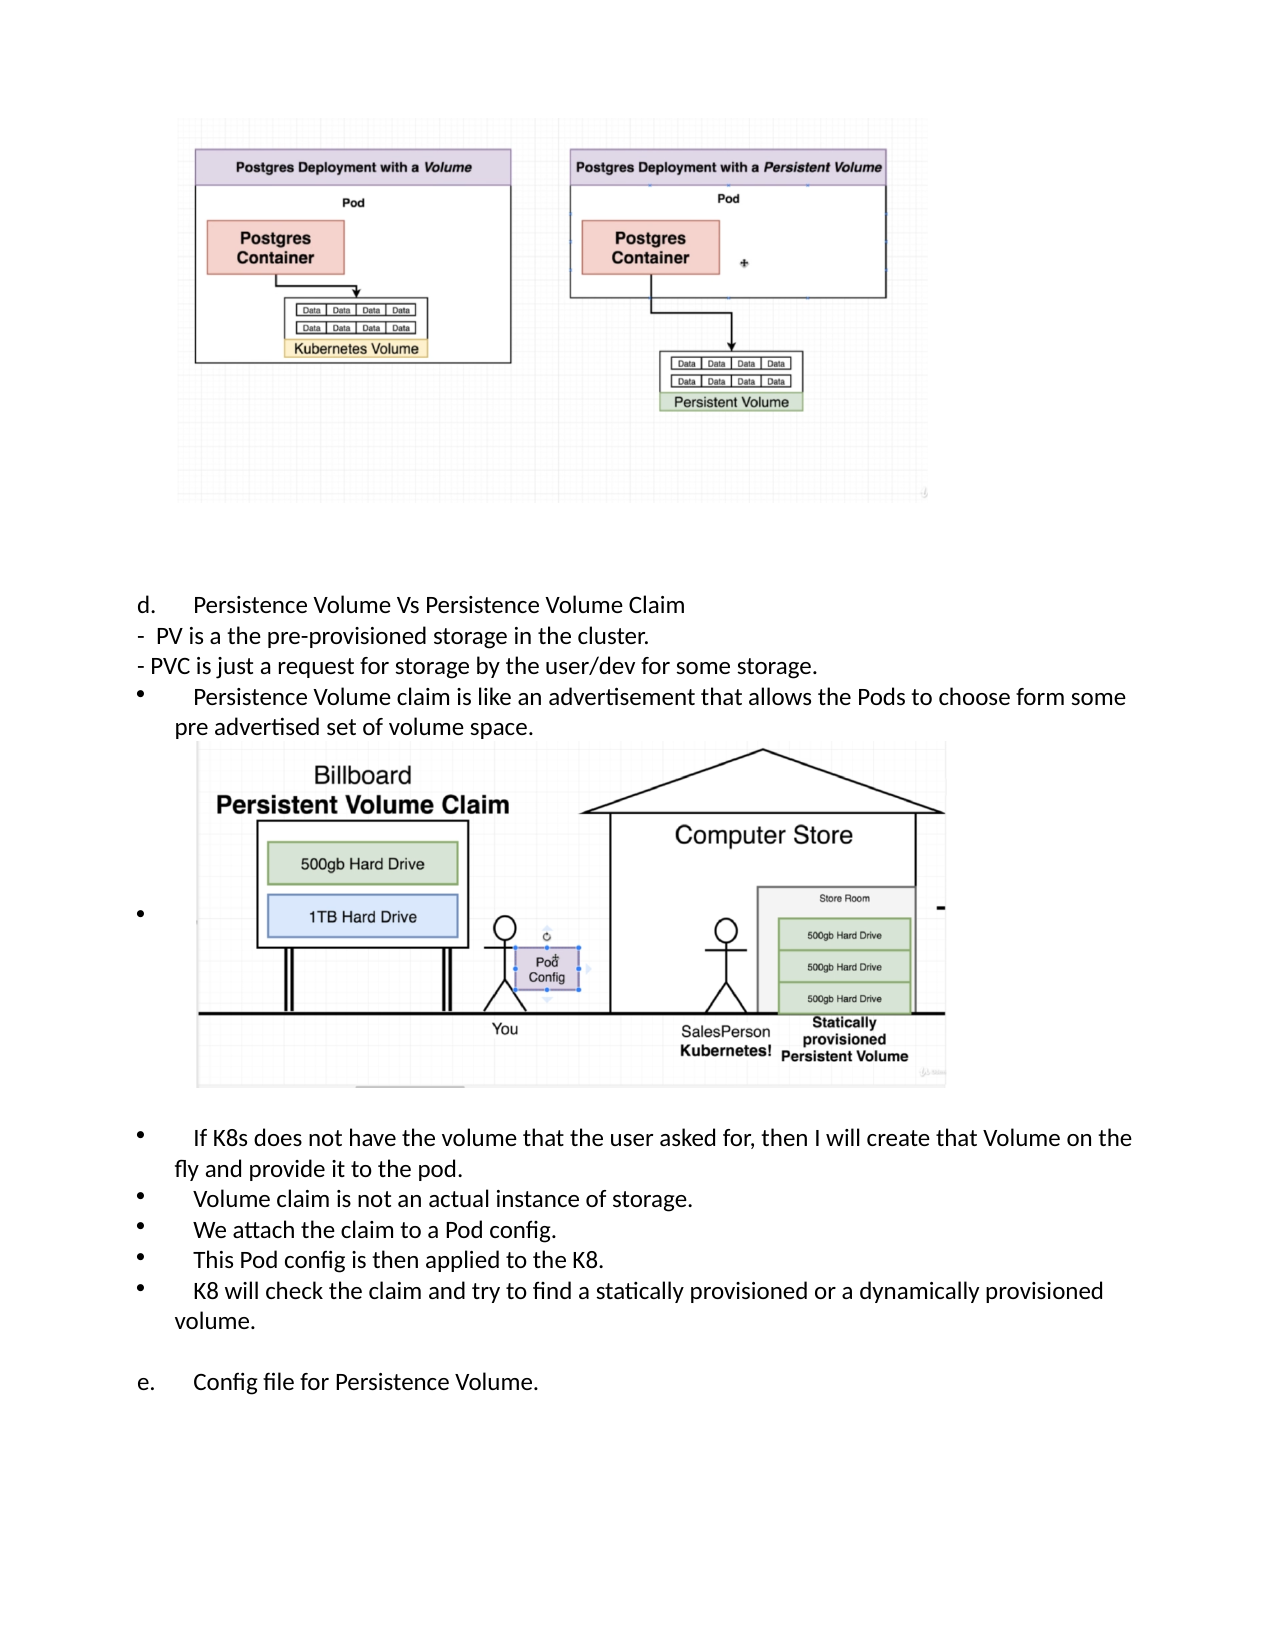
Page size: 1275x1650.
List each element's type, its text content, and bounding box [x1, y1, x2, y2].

list Persistence Volume claim is like an advertisement that allows the Pods to choose form some pre advertised set of volume space. [137, 681, 1157, 742]
list We attach the claim to a Pod config. [137, 1214, 1157, 1244]
list K8 will check the claim and try to find a statically provisioned or a dynamically provisioned volume. [137, 1275, 1157, 1336]
list This Pod config is then applied to the K8. [137, 1244, 1157, 1275]
list Config file for Persistence Volume. [137, 1366, 1157, 1397]
picture [196, 741, 947, 1088]
list Persistence Volume Vs Persistence Volume Claim [137, 589, 1157, 620]
text - PV is a the pre-provisioned storage in the cluster. [137, 620, 1157, 650]
picture [177, 118, 928, 503]
text - PVC is just a request for storage by the user/dev for some storage. [137, 650, 1157, 681]
list Volume claim is not an actual instance of storage. [137, 1183, 1157, 1214]
list If K8s does not have the volume that the user asked for, then I will create that Volume on the fly and provide it to the pod. [137, 1122, 1157, 1183]
